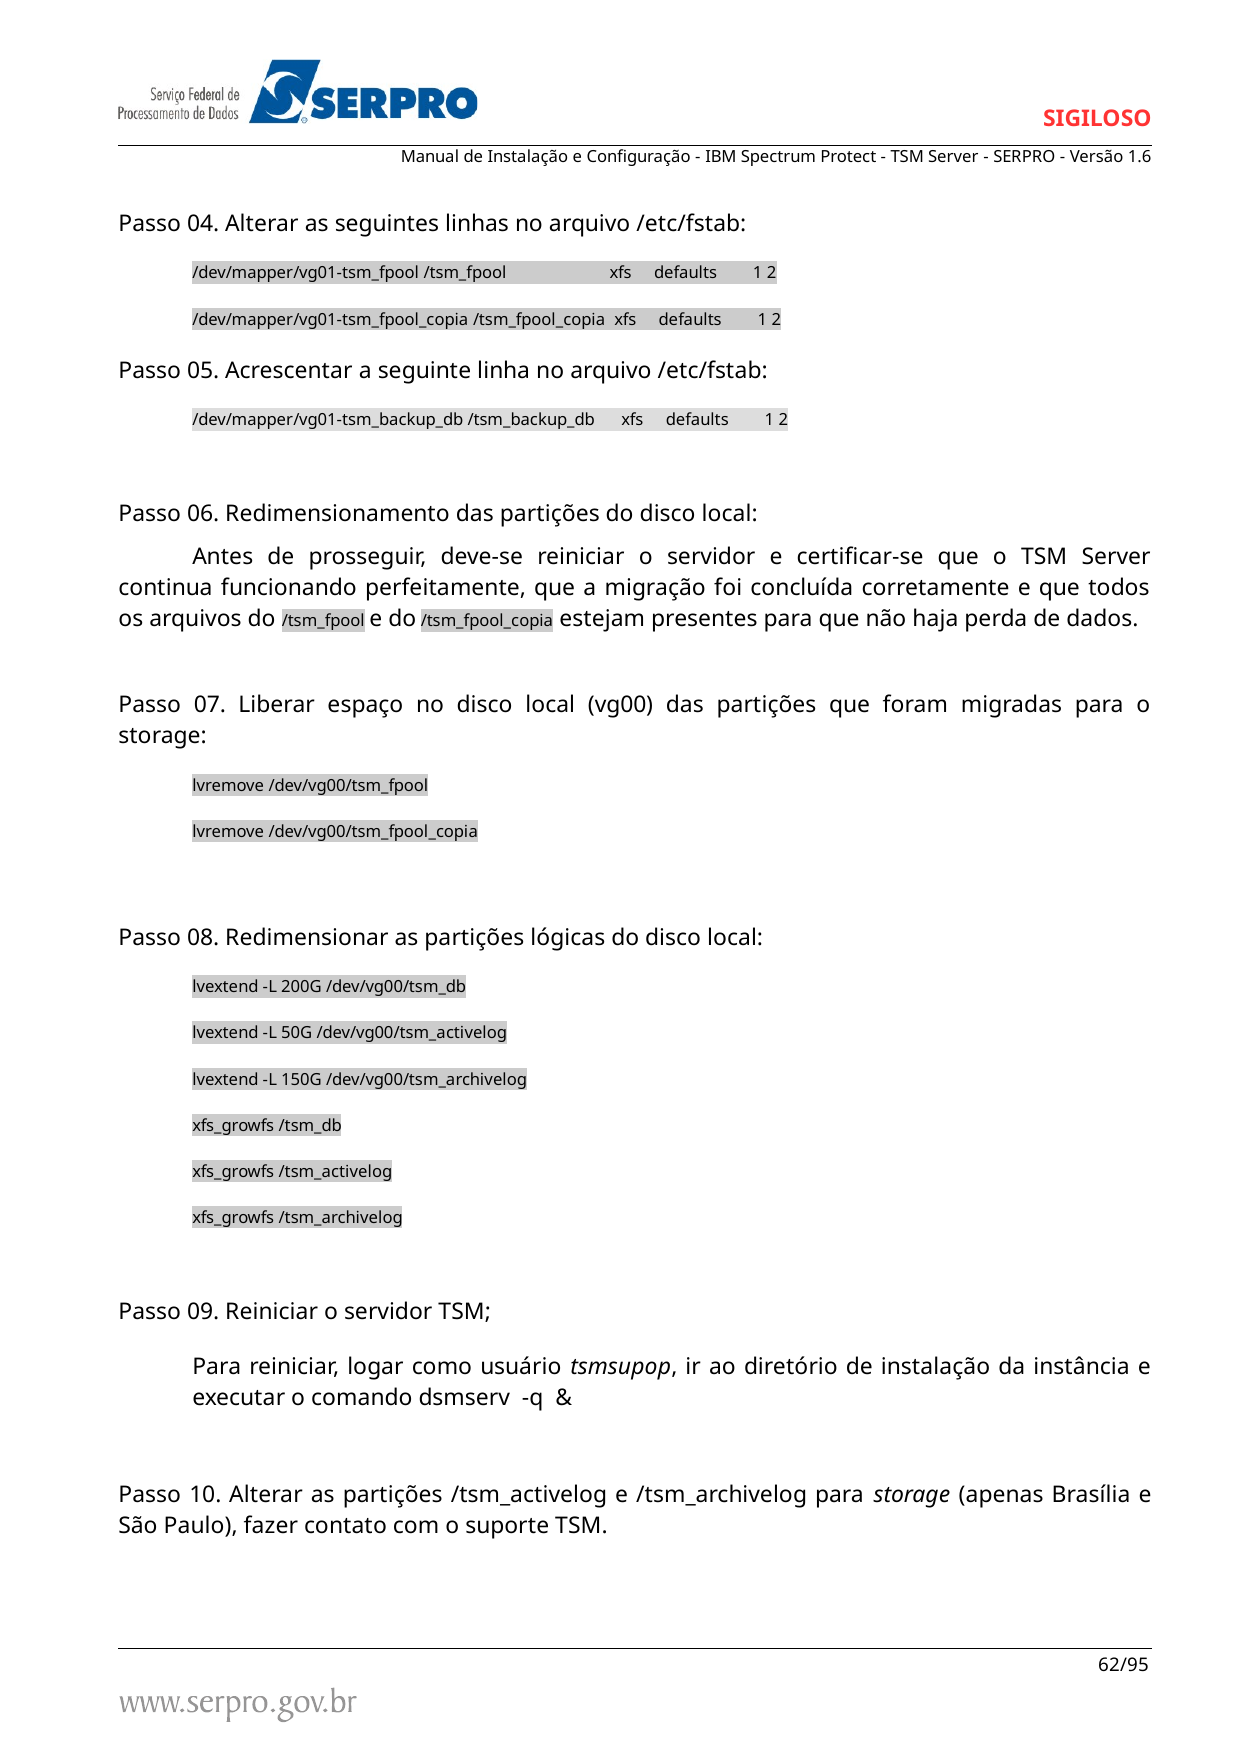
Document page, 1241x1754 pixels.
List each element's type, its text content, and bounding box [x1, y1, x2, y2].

text Para reiniciar, logar como usuário tsmsupop, ir ao diretório de instalação da instância e executar o comando dsmserv -q & [192, 1350, 1152, 1412]
text lvextend -L 50G /dev/vg00/tsm_activelog [192, 1021, 1152, 1044]
text lvremove /dev/vg00/tsm_fpool_copia [192, 820, 1152, 842]
text Passo 04. Alterar as seguintes linhas no arquivo /etc/fstab: [118, 207, 1152, 238]
text Passo 08. Redimensionar as partições lógicas do disco local: [118, 921, 1152, 952]
text Passo 06. Redimensionamento das partições do disco local: [118, 497, 1152, 528]
text xfs_growfs /tsm_db [192, 1114, 1152, 1136]
text Antes de prosseguir, deve-se reiniciar o servidor e certificar-se que o TSM Server continua funcionando perfeitamente, que a migração foi concluída corretamente e que todos os arquivos do /tsm_fpool e do /tsm_fpool_copia estejam presentes para que não haja perda de dados. [118, 540, 1152, 664]
text lvremove /dev/vg00/tsm_fpool [192, 774, 1152, 796]
text Passo 05. Acrescentar a seguinte linha no arquivo /etc/fstab: [118, 354, 1152, 385]
text lvextend -L 200G /dev/vg00/tsm_db [192, 975, 1152, 998]
text Passo 09. Reiniciar o servidor TSM; [118, 1295, 1152, 1326]
text lvextend -L 150G /dev/vg00/tsm_archivelog [192, 1068, 1152, 1090]
text xfs_growfs /tsm_activelog [192, 1160, 1152, 1182]
text /dev/mapper/vg01-tsm_backup_db /tsm_backup_db xfs defaults 1 2 [192, 408, 1152, 431]
text Passo 10. Alterar as partições /tsm_activelog e /tsm_archivelog para storage (apenas Brasília e São Paulo), fazer contato com o suporte TSM. [118, 1478, 1152, 1540]
text /dev/mapper/vg01-tsm_fpool_copia /tsm_fpool_copia xfs defaults 1 2 [192, 307, 1152, 330]
text /dev/mapper/vg01-tsm_fpool /tsm_fpool xfs defaults 1 2 [192, 261, 1152, 284]
picture [118, 59, 478, 124]
text Passo 07. Liberar espaço no disco local (vg00) das partições que foram migradas para o storage: [118, 688, 1152, 750]
text xfs_growfs /tsm_archivelog [192, 1206, 1152, 1228]
